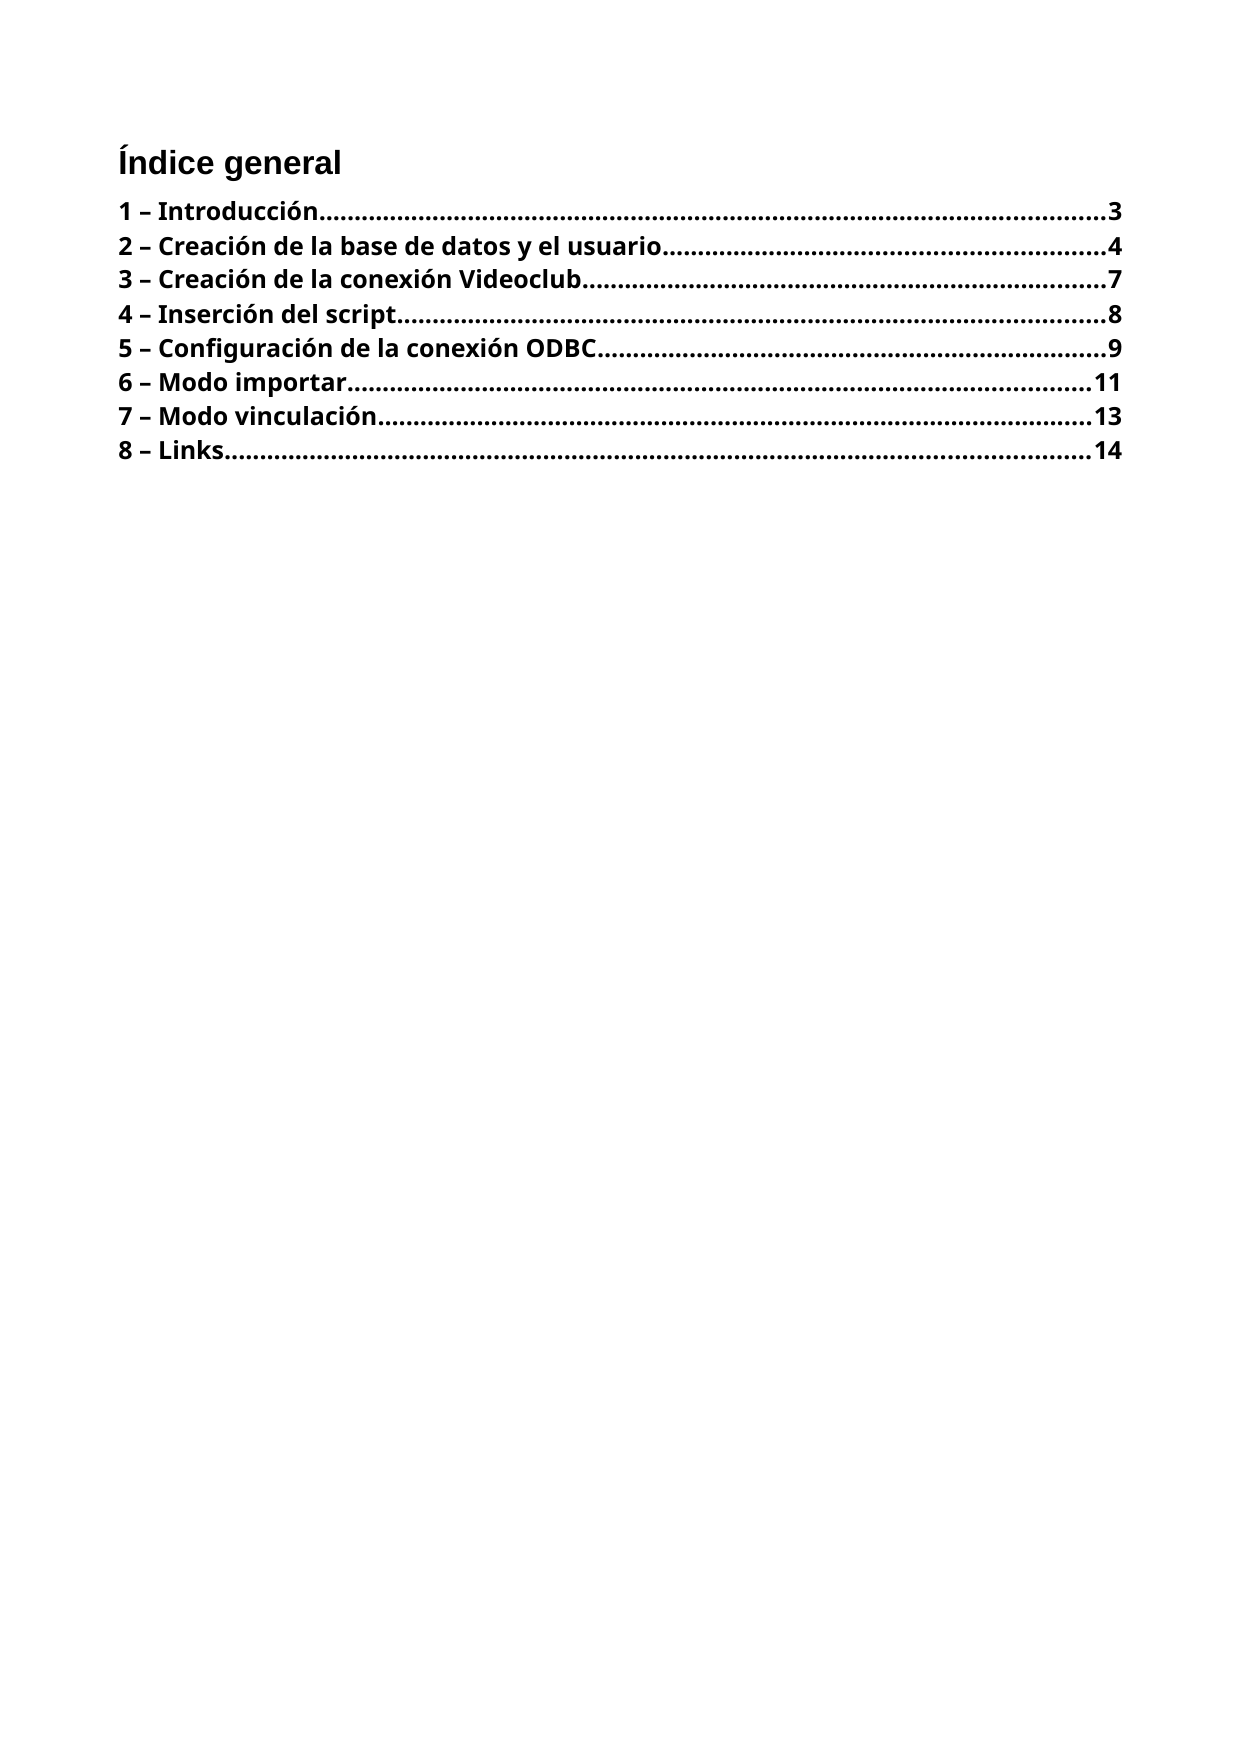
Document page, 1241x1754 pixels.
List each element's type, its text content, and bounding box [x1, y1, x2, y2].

text 5 – Configuración de la conexión ODBC 9 [118, 330, 1122, 364]
subtitle Índice general [118, 143, 1122, 182]
text 1 – Introducción 3 [118, 194, 1122, 228]
text 3 – Creación de la conexión Videoclub 7 [118, 262, 1122, 296]
text 8 – Links 14 [118, 432, 1122, 467]
text 4 – Inserción del script 8 [118, 296, 1122, 330]
text 2 – Creación de la base de datos y el usuario 4 [118, 228, 1122, 262]
text 7 – Modo vinculación 13 [118, 398, 1122, 432]
text 6 – Modo importar 11 [118, 364, 1122, 398]
